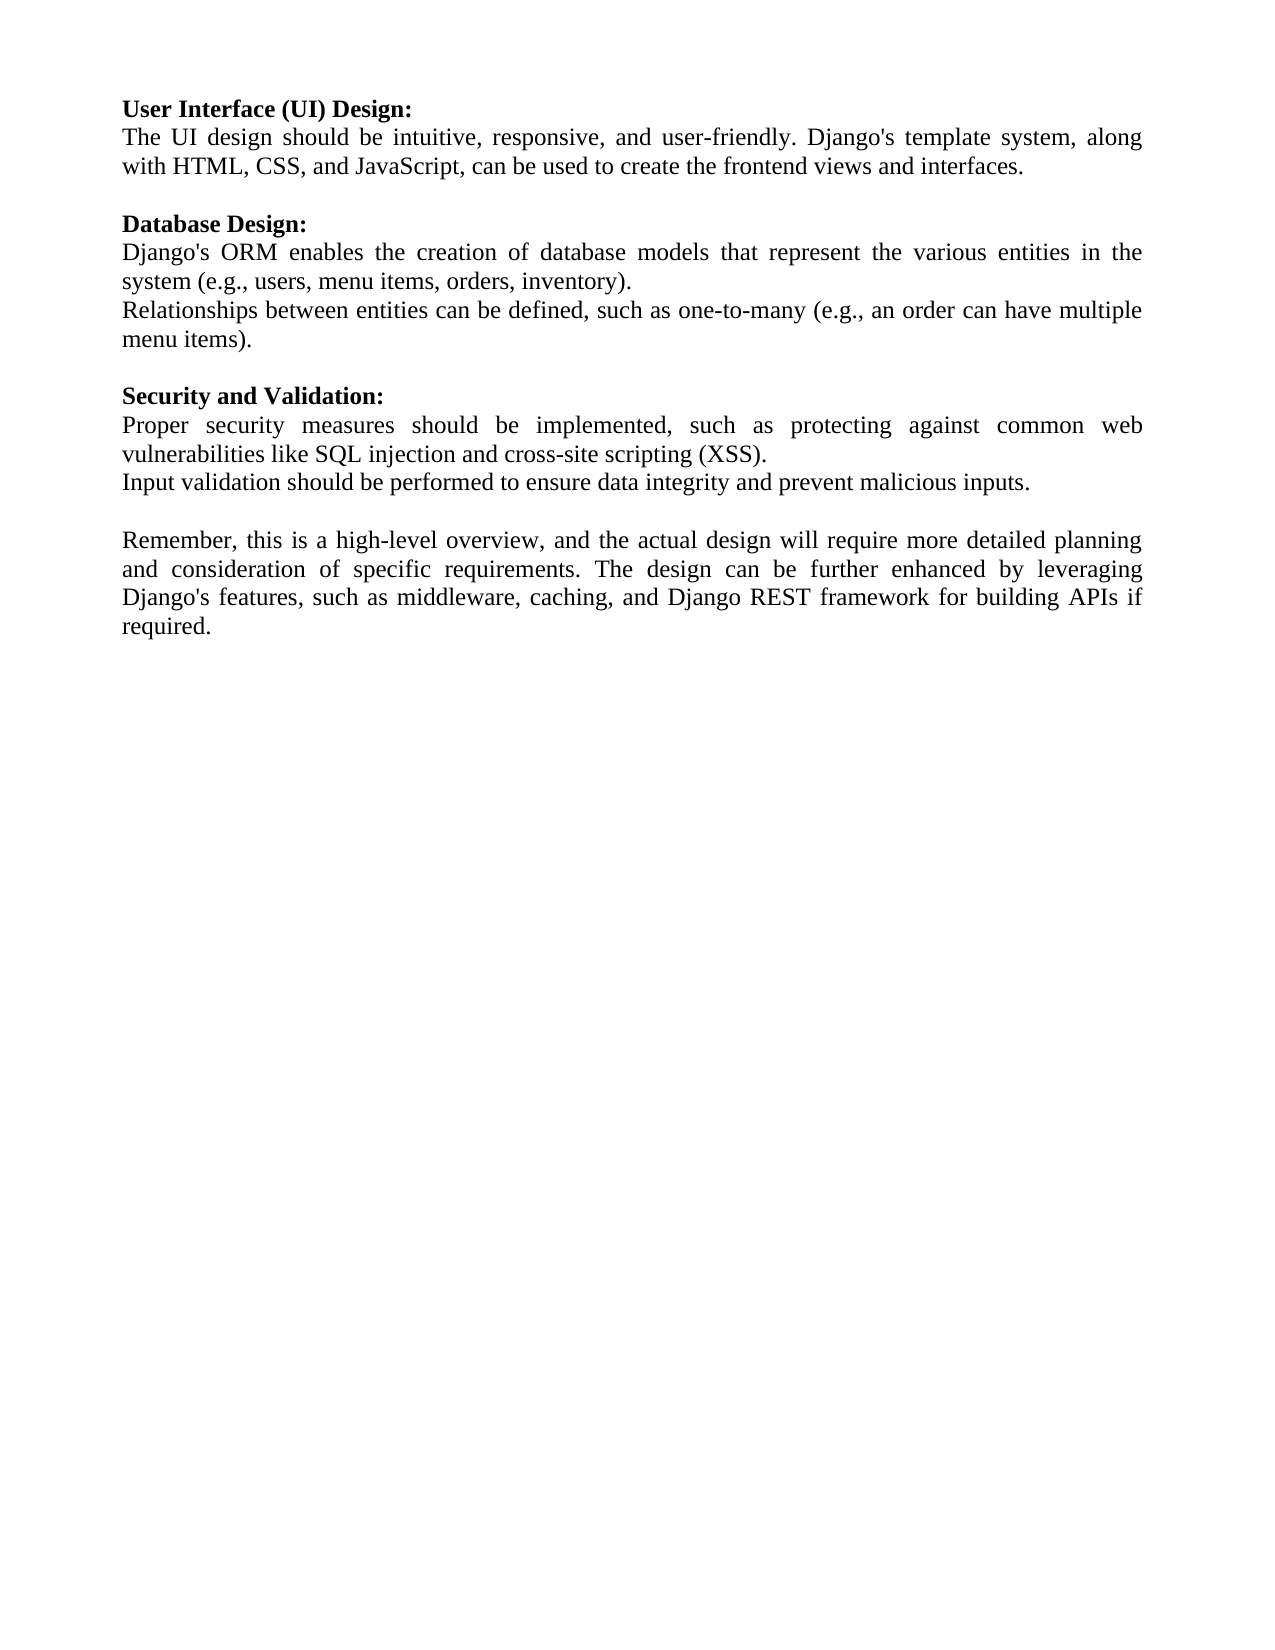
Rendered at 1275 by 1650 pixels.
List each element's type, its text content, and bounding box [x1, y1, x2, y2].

text The UI design should be intuitive, responsive, and user-friendly. Django's template system, along with HTML, CSS, and JavaScript, can be used to create the frontend views and interfaces. [122, 122, 1144, 180]
text Database Design: [122, 209, 1144, 237]
text Security and Validation: [122, 381, 1144, 410]
text Proper security measures should be implemented, such as protecting against common web vulnerabilities like SQL injection and cross-site scripting (XSS). [122, 410, 1144, 467]
text User Interface (UI) Design: [122, 94, 1144, 122]
text Remember, this is a high-level overview, and the actual design will require more detailed planning and consideration of specific requirements. The design can be further enhanced by leveraging Django's features, such as middleware, caching, and Django REST framework for building APIs if required. [122, 525, 1144, 640]
text Relationships between entities can be defined, such as one-to-many (e.g., an order can have multiple menu items). [122, 295, 1144, 352]
text Django's ORM enables the creation of database models that represent the various entities in the system (e.g., users, menu items, orders, inventory). [122, 237, 1144, 295]
text Input validation should be performed to ensure data integrity and prevent malicious inputs. [122, 467, 1144, 496]
